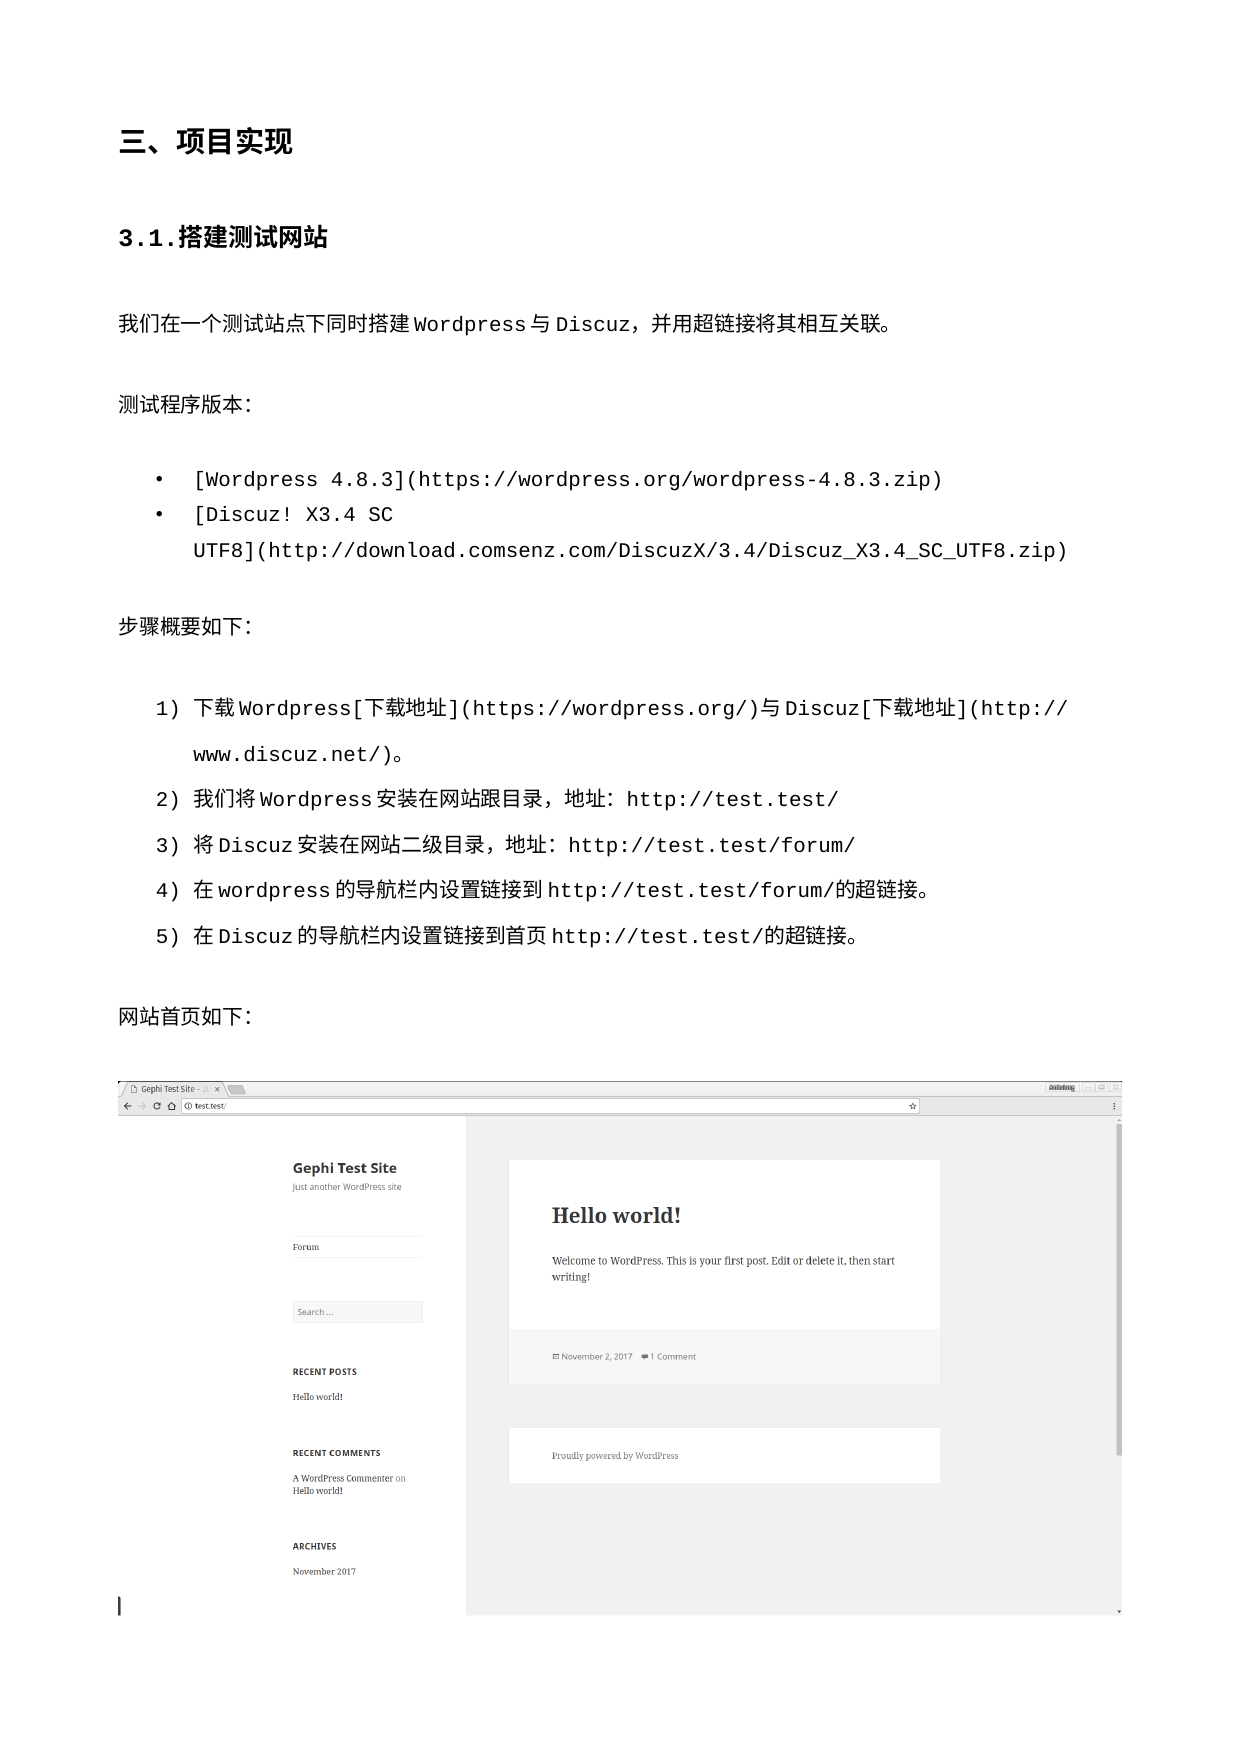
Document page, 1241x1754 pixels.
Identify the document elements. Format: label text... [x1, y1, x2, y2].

list [Wordpress 4.8.3](https://wordpress.org/wordpress-4.8.3.zip) [156, 469, 1122, 492]
text 测试程序版本： [118, 388, 1122, 418]
list 下载Wordpress[下载地址](https://wordpress.org/)与Discuz[下载地址](http://www.discuz.net/)。 [156, 691, 1122, 767]
text 步骤概要如下： [118, 611, 1122, 641]
list 在Discuz的导航栏内设置链接到首页http://test.test/的超链接。 [156, 919, 1122, 950]
picture [118, 1081, 1123, 1633]
list 在wordpress的导航栏内设置链接到http://test.test/forum/的超链接。 [156, 874, 1122, 904]
list [Discuz! X3.4 SC UTF8](http://download.comsenz.com/DiscuzX/3.4/Discuz_X3.4_SC_UTF8.zip) [156, 504, 1122, 563]
list 我们将Wordpress安装在网站跟目录，地址：http://test.test/ [156, 782, 1122, 813]
text 我们在一个测试站点下同时搭建Wordpress与Discuz，并用超链接将其相互关联。 [118, 307, 1122, 337]
text 3.1.搭建测试网站 [118, 217, 1122, 253]
text 三、项目实现 [118, 118, 1122, 160]
text 网站首页如下： [118, 1000, 1122, 1031]
list 将Discuz安装在网站二级目录，地址：http://test.test/forum/ [156, 828, 1122, 858]
